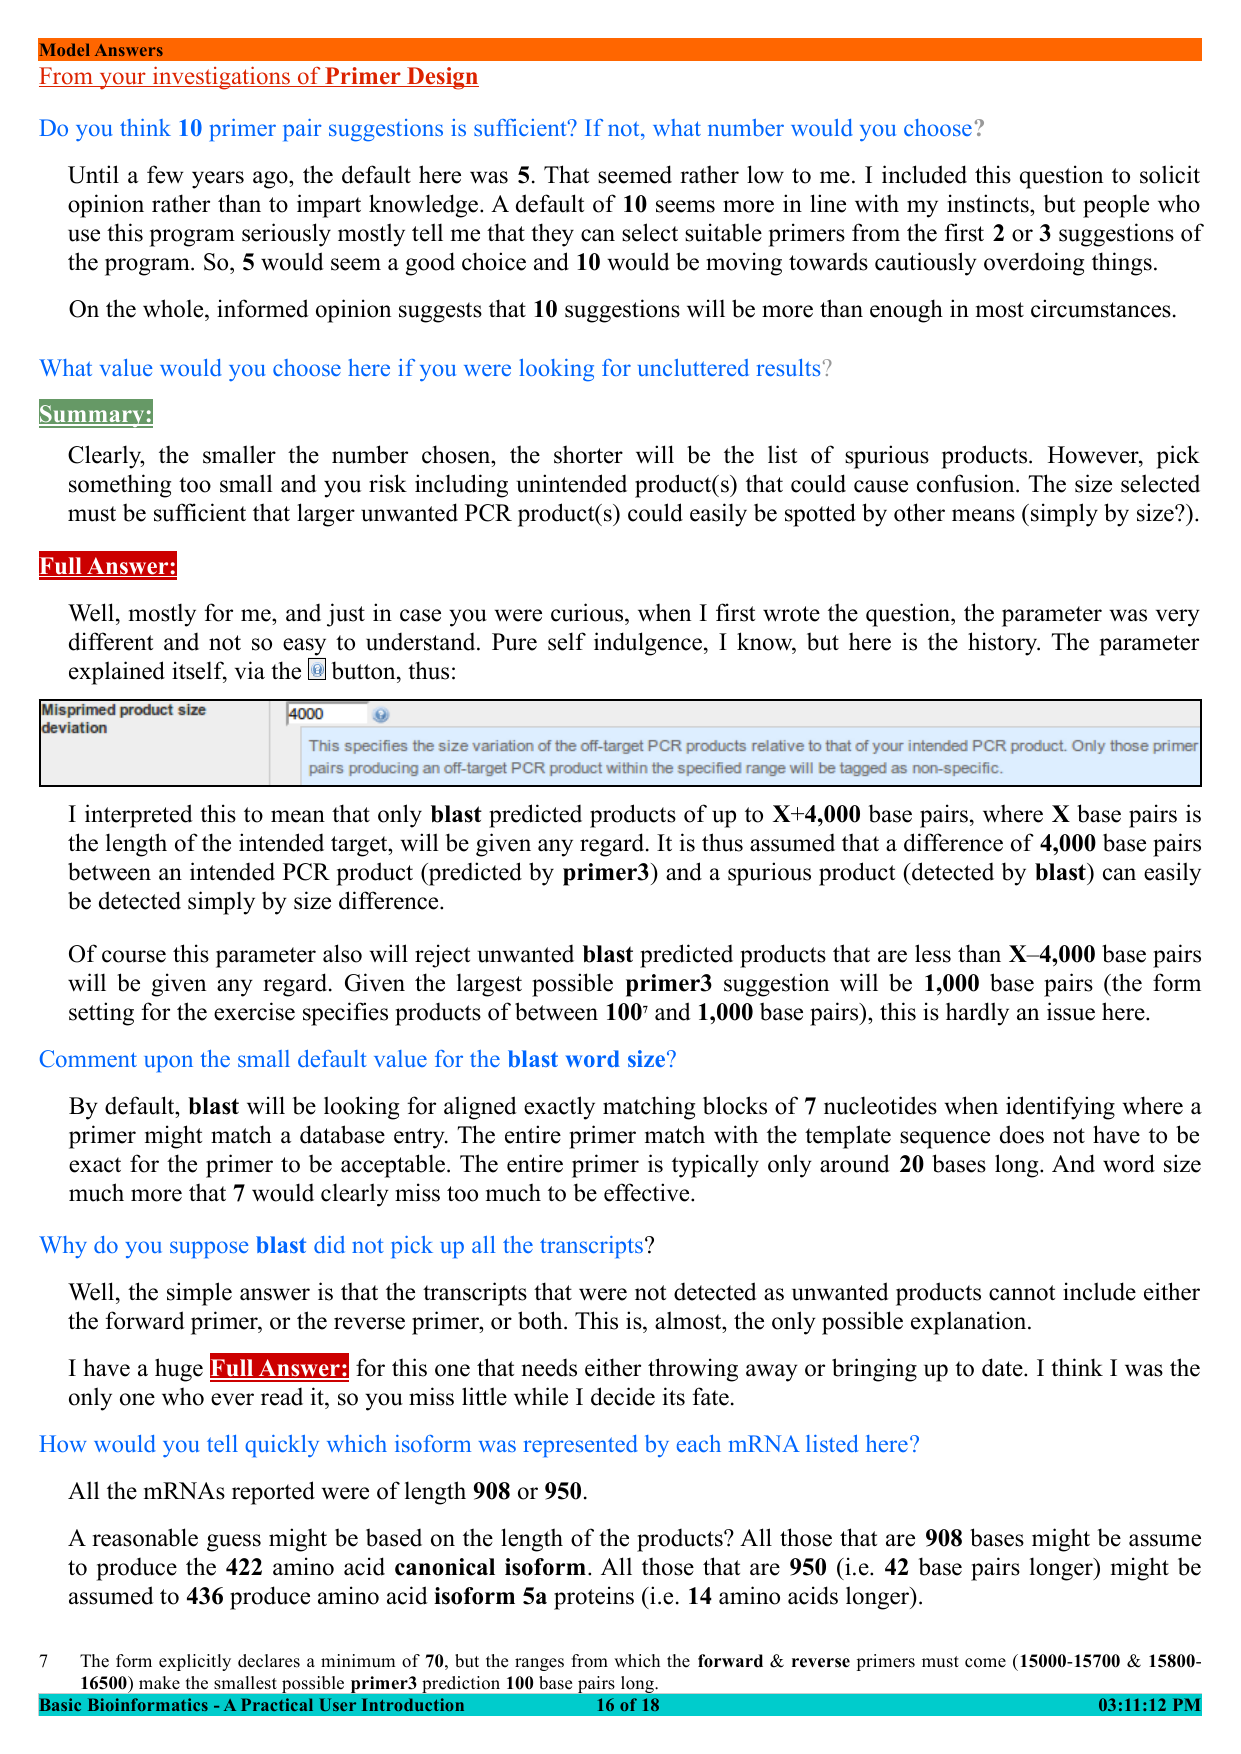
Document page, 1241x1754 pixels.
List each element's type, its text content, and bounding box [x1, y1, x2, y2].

text Until a few years ago, the default here was 5. That seemed rather low to me. I included this question to solicit opinion rather than to impart knowledge. A default of 10 seems more in line with my instincts, but people who use this program seriously mostly tell me that they can select suitable primers from the first 2 or 3 suggestions of the program. So, 5 would seem a good choice and 10 would be moving towards cautiously overdoing things. [68, 160, 1202, 276]
text I have a huge Full Answer: for this one that needs either throwing away or bringing up to date. I think I was the only one who ever read it, so you miss little while I decide its fate. [68, 1353, 1202, 1411]
text Clearly, the smaller the number chosen, the shorter will be the list of spurious products. However, pick something too small and you risk including unintended product(s) that could cause confusion. The size selected must be sufficient that larger unwanted PCR product(s) could easily be spotted by other means (simply by size?). [68, 440, 1202, 527]
text Full Answer: [38, 551, 1202, 580]
text What value would you choose here if you were looking for uncluttered results? [38, 352, 1202, 381]
text From your investigations of Primer Design [38, 61, 1202, 89]
text Do you think 10 primer pair suggestions is sufficient? If not, what number would you choose? [38, 113, 1202, 142]
picture [309, 659, 325, 679]
text All the mRNAs reported were of length 908 or 950. [68, 1476, 1202, 1505]
text Why do you suppose blast did not pick up all the transcripts? [38, 1230, 1202, 1259]
text I interpreted this to mean that only blast predicted products of up to X+4,000 base pairs, where X base pairs is the length of the intended target, will be given any regard. It is thus assumed that a difference of 4,000 base pairs between an intended PCR product (predicted by primer3) and a spurious product (detected by blast) can easily be detected simply by size difference. [68, 787, 1202, 915]
text Comment upon the small default value for the blast word size? [38, 1044, 1202, 1073]
text On the whole, informed opinion suggests that 10 suggestions will be more than enough in most circumstances. [69, 294, 1202, 323]
text Of course this parameter also will reject unwanted blast predicted products that are less than X–4,000 base pairs will be given any regard. Given the largest possible primer3 suggestion will be 1,000 base pairs (the form setting for the exercise specifies products of between 100 and 1,000 base pairs), this is hardly an issue here. [68, 939, 1202, 1026]
text How would you tell quickly which isoform was represented by each mRNA listed here? [38, 1429, 1202, 1458]
text Summary: [38, 399, 1202, 428]
text Well, mostly for me, and just in case you were curious, when I first wrote the question, the parameter was very different and not so easy to understand. Pure self indulgence, I know, but here is the history. The parameter explained itself, via thebutton, thus: [68, 598, 1202, 685]
text A reasonable guess might be based on the length of the products? All those that are 908 bases might be assume to produce the 422 amino acid canonical isoform. All those that are 950 (i.e. 42 base pairs longer) might be assumed to 436 produce amino acid isoform 5a proteins (i.e. 14 amino acids longer). [68, 1522, 1202, 1609]
text Well, the simple answer is that the transcripts that were not detected as unwanted products cannot include either the forward primer, or the reverse primer, or both. This is, almost, the only possible explanation. [68, 1277, 1202, 1335]
text By default, blast will be looking for aligned exactly matching blocks of 7 nucleotides when identifying where a primer might match a database entry. The entire primer match with the template sequence does not have to be exact for the primer to be acceptable. The entire primer is typically only around 20 bases long. And word size much more that 7 would clearly miss too much to be effective. [69, 1091, 1202, 1207]
picture [41, 701, 1200, 785]
text The form explicitly declares a minimum of 70, but the ranges from which the forward & reverse primers must come (15000-15700 & 15800-16500) make the smallest possible primer3 prediction 100 base pairs long. [38, 1649, 1202, 1693]
